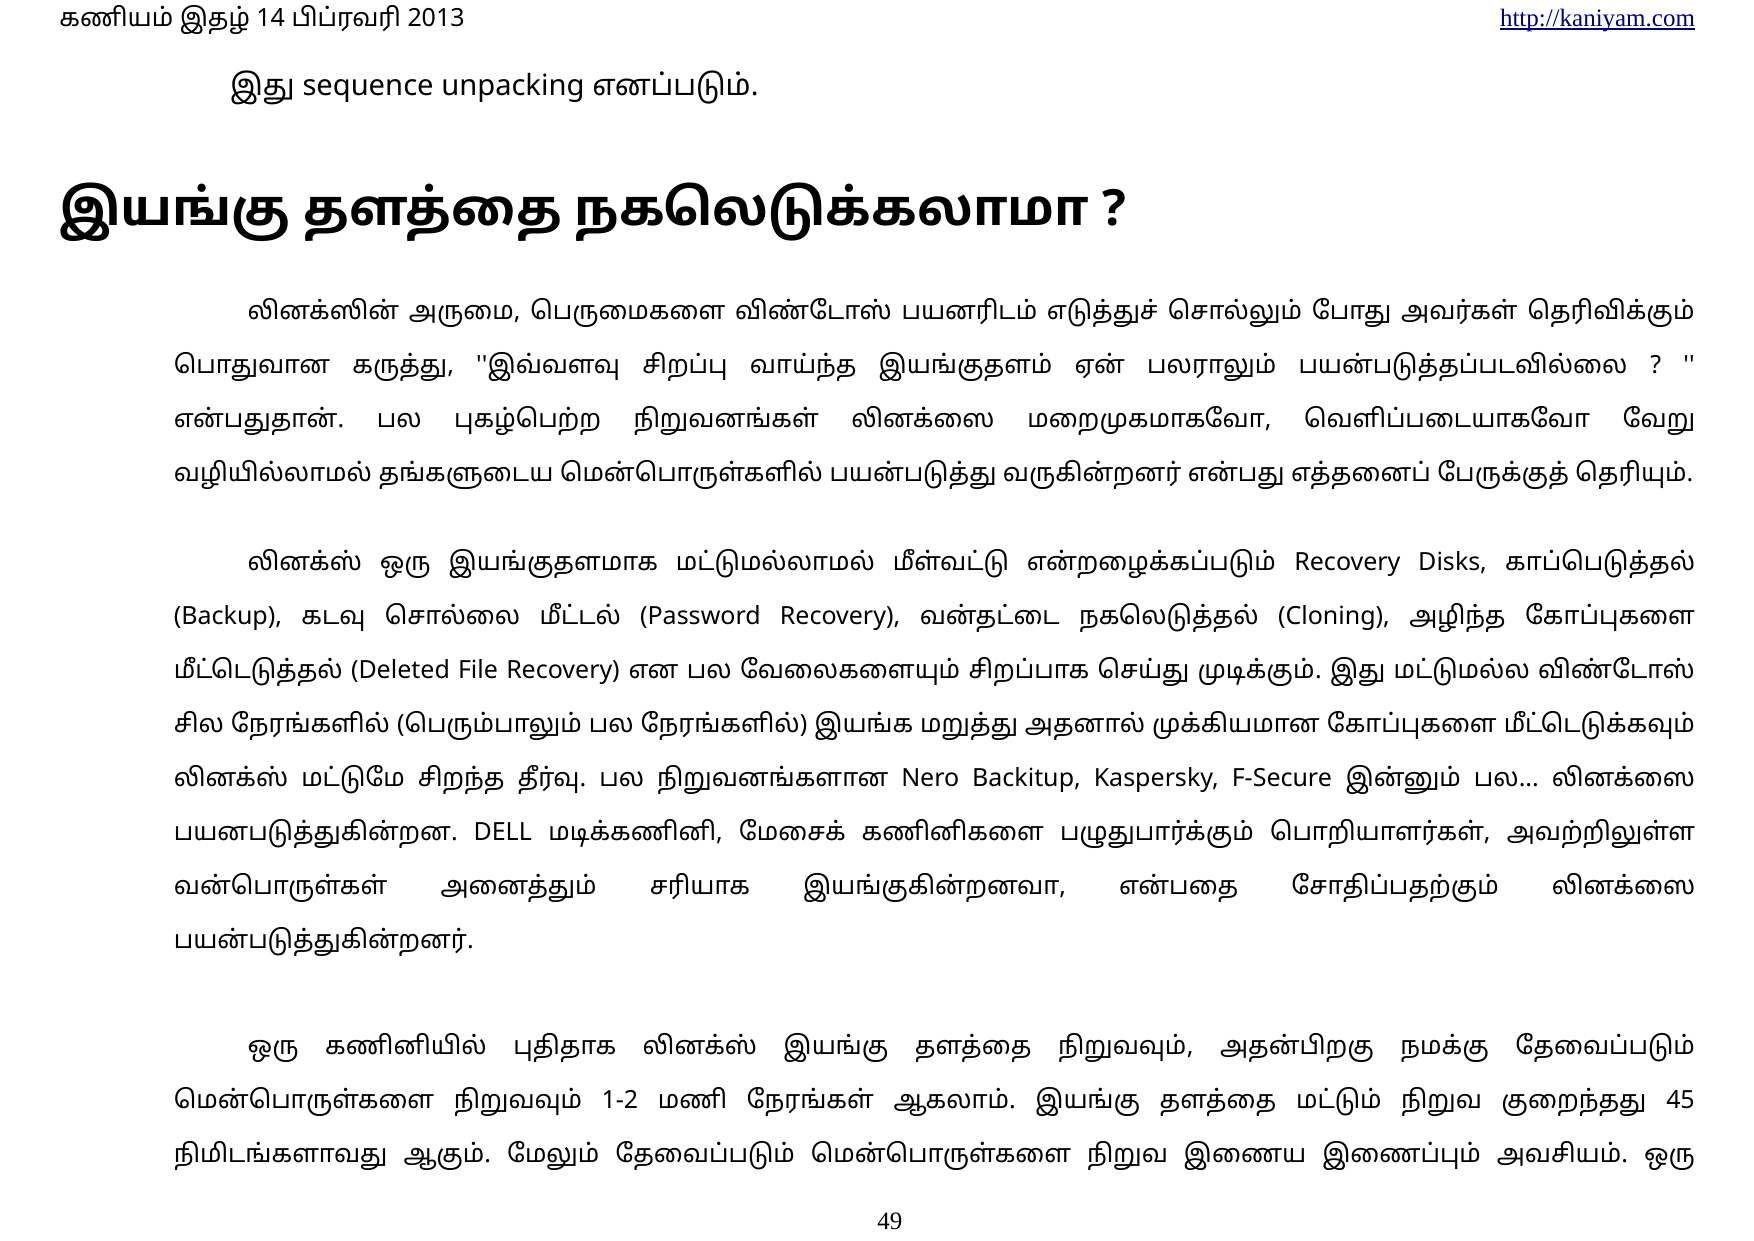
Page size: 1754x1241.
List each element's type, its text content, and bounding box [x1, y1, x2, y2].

text இது sequence unpacking எனப்படும். [174, 64, 1695, 107]
subtitle இயங்கு தளத்தை நகலெடுக்கலாமா ? [59, 172, 1695, 246]
text ஒரு கணினியில் புதிதாக லினக்ஸ் இயங்கு தளத்தை நிறுவவும், அதன்பிறகு நமக்கு தேவைப்படும் மென்பொருள்களை நிறுவவும் 1-2 மணி நேரங்கள் ஆகலாம். இயங்கு தளத்தை மட்டும் நிறுவ குறைந்தது 45 நிமிடங்களாவது ஆகும். மேலும் தேவைப்படும் மென்பொருள்களை நிறுவ இணைய இணைப்பும் அவசியம். ஒரு [174, 1028, 1695, 1173]
text லினக்ஸ் ஒரு இயங்குதளமாக மட்டுமல்லாமல் மீள்வட்டு என்றழைக்கப்படும் Recovery Disks, காப்பெடுத்தல் (Backup), கடவு சொல்லை மீட்டல் (Password Recovery), வன்தட்டை நகலெடுத்தல் (Cloning), அழிந்த கோப்புகளை மீட்டெடுத்தல் (Deleted File Recovery) என பல வேலைகளையும் சிறப்பாக செய்து முடிக்கும். இது மட்டுமல்ல விண்டோஸ் சில நேரங்களில் (பெரும்பாலும் பல நேரங்களில்) இயங்க மறுத்து அதனால் முக்கியமான கோப்புகளை மீட்டெடுக்கவும் லினக்ஸ் மட்டுமே சிறந்த தீர்வு. பல நிறுவனங்களான Nero Backitup, Kaspersky, F-Secure இன்னும் பல... லினக்ஸை பயனபடுத்துகின்றன. DELL மடிக்கணினி, மேசைக் கணினிகளை பழுதுபார்க்கும் பொறியாளர்கள், அவற்றிலுள்ள வன்பொருள்கள் அனைத்தும் சரியாக இயங்குகின்றனவா, என்பதை சோதிப்பதற்கும் லினக்ஸை பயன்படுத்துகின்றனர். [174, 544, 1695, 958]
text லினக்ஸின் அருமை, பெருமைகளை விண்டோஸ் பயனரிடம் எடுத்துச் சொல்லும் போது அவர்கள் தெரிவிக்கும் பொதுவான கருத்து, ''இவ்வளவு சிறப்பு வாய்ந்த இயங்குதளம் ஏன் பலராலும் பயன்படுத்தப்படவில்லை ? '' என்பதுதான். பல புகழ்பெற்ற நிறுவனங்கள் லினக்ஸை மறைமுகமாகவோ, வெளிப்படையாகவோ வேறு வழியில்லாமல் தங்களுடைய மென்பொருள்களில் பயன்படுத்து வருகின்றனர் என்பது எத்தனைப் பேருக்குத் தெரியும். [174, 292, 1695, 491]
